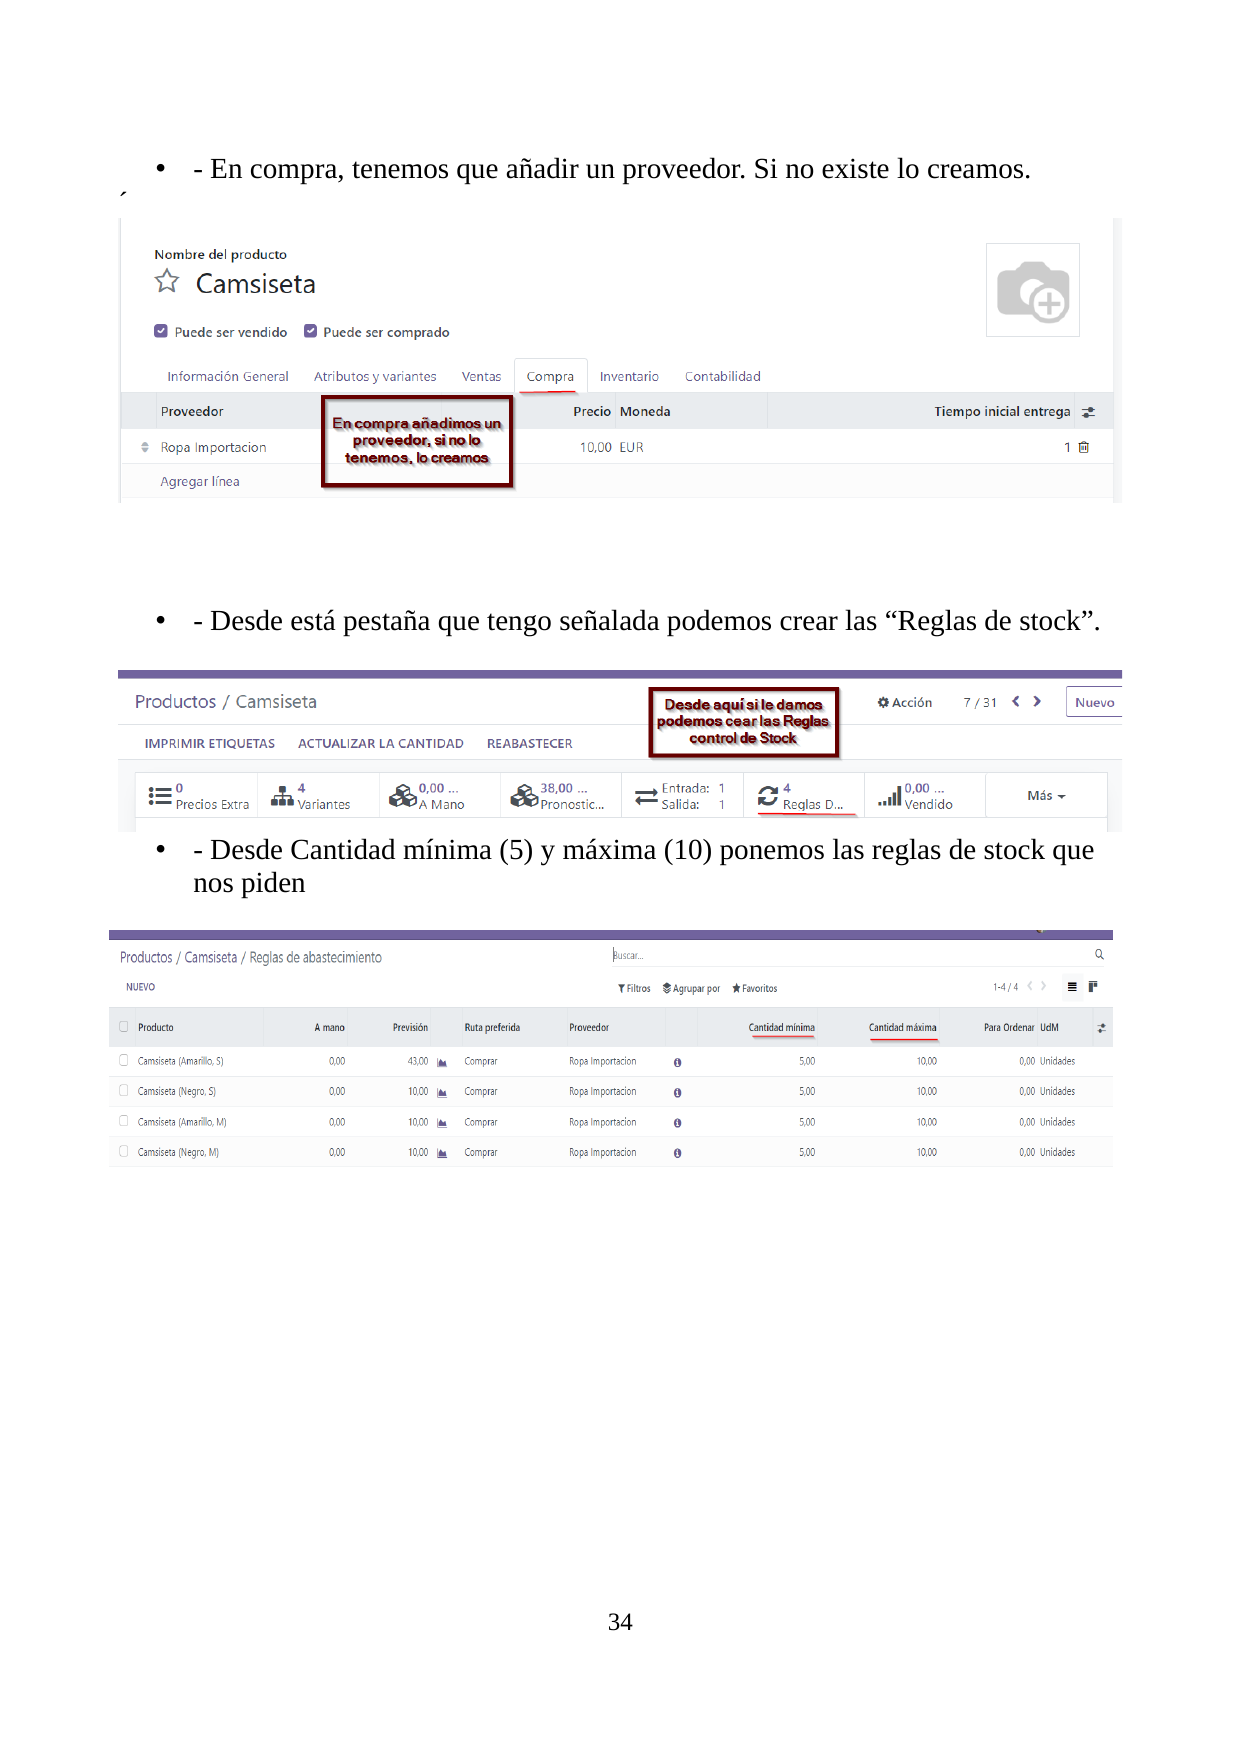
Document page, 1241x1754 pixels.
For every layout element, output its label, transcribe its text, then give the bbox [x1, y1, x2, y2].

picture [118, 670, 1123, 832]
list - Desde está pestaña que tengo señalada podemos crear las “Reglas de stock”. [156, 603, 1122, 637]
list - Desde Cantidad mínima (5) y máxima (10) ponemos las reglas de stock que nos piden [156, 832, 1122, 899]
picture [109, 930, 1113, 1167]
text ´ [118, 185, 1122, 218]
picture [118, 218, 1123, 503]
list - En compra, tenemos que añadir un proveedor. Si no existe lo creamos. [156, 152, 1122, 185]
